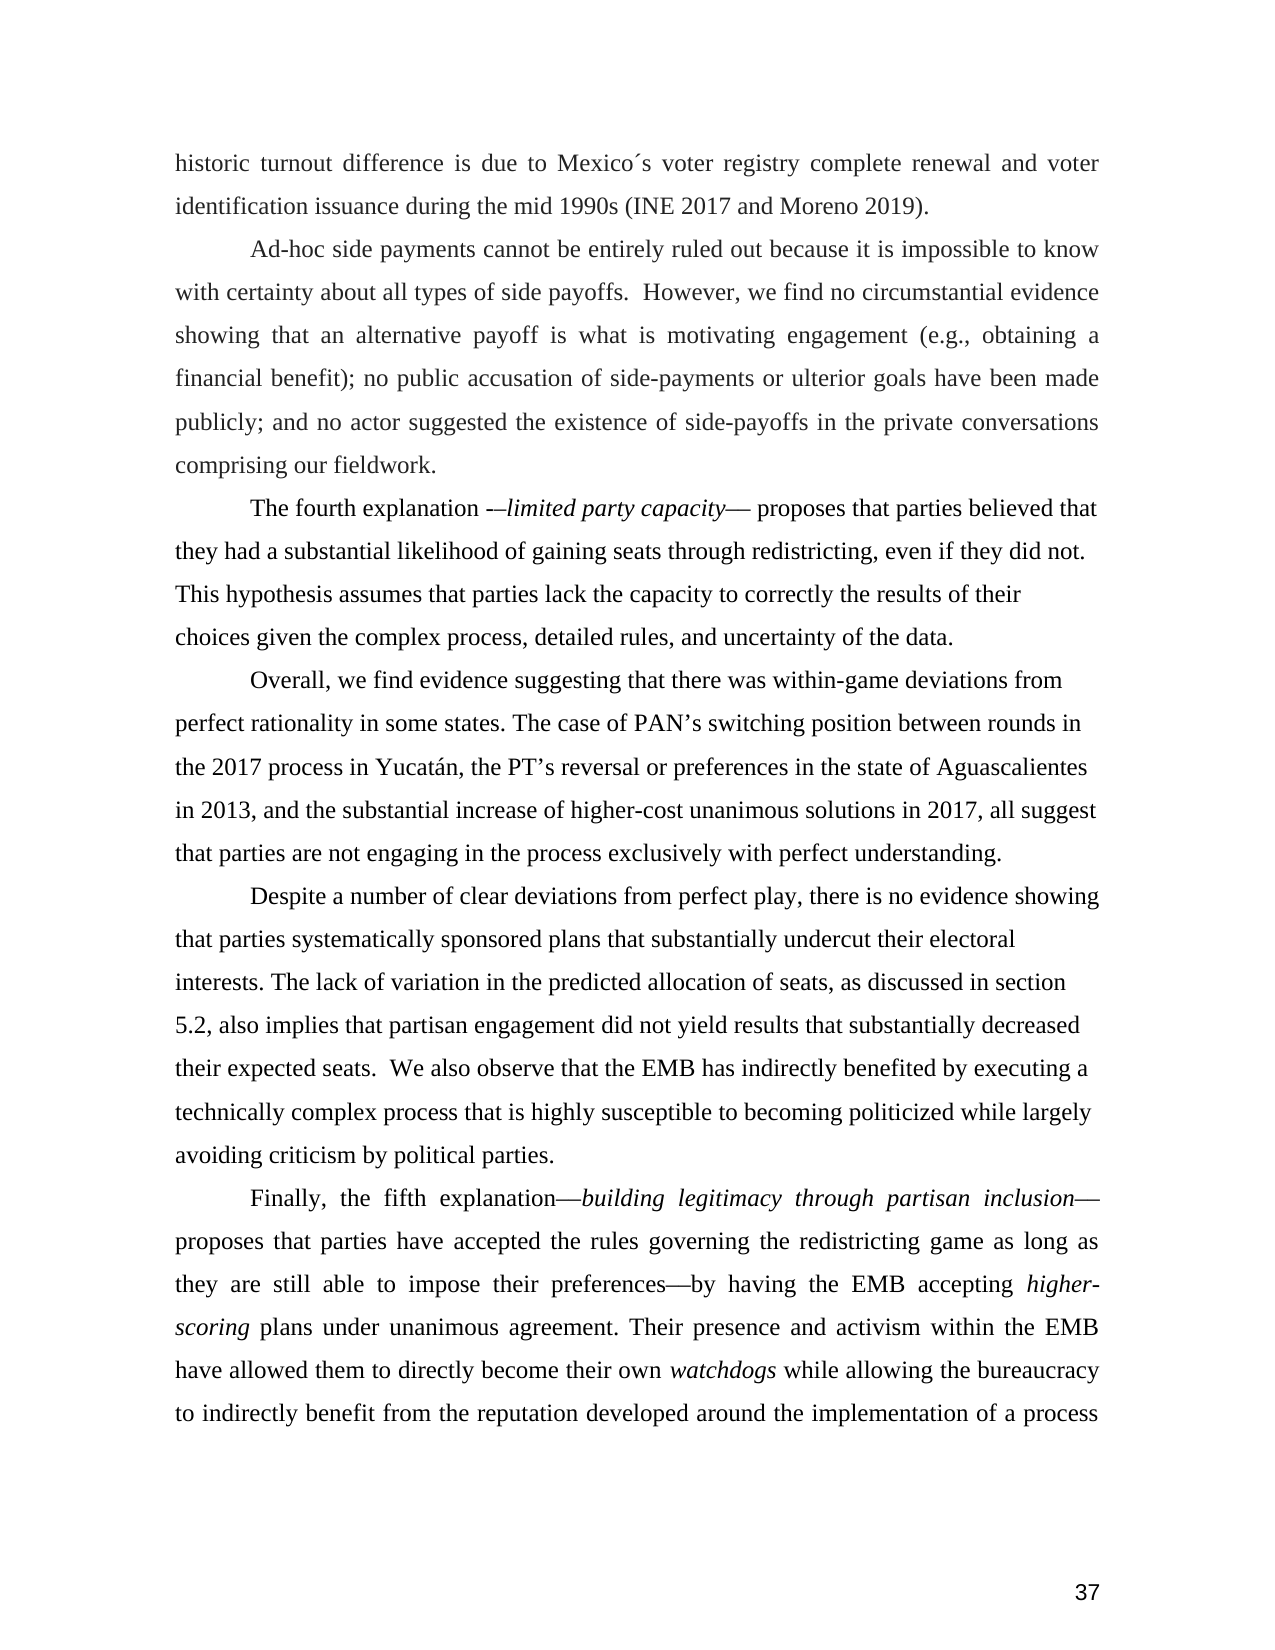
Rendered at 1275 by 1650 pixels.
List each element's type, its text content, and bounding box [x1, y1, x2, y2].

text historic turnout difference is due to Mexico´s voter registry complete renewal and voter identification issuance during the mid 1990s (INE 2017 and Moreno 2019). [175, 148, 1100, 220]
text Finally, the fifth explanation––building legitimacy through partisan inclusion–– proposes that parties have accepted the rules governing the redistricting game as long as they are still able to impose their preferences––by having the EMB accepting higher-scoring plans under unanimous agreement. Their presence and activism within the EMB have allowed them to directly become their own watchdogs while allowing the bureaucracy to indirectly benefit from the reputation developed around the implementation of a process [175, 1183, 1100, 1427]
text Ad-hoc side payments cannot be entirely ruled out because it is impossible to know with certainty about all types of side payoffs. However, we find no circumstantial evidence showing that an alternative payoff is what is motivating engagement (e.g., obtaining a financial benefit); no public accusation of side-payments or ulterior goals have been made publicly; and no actor suggested the existence of side-payoffs in the private conversations comprising our fieldwork. [175, 234, 1100, 478]
text Overall, we find evidence suggesting that there was within-game deviations from perfect rationality in some states. The case of PAN’s switching position between rounds in the 2017 process in Yucatán, the PT’s reversal or preferences in the state of Aguascalientes in 2013, and the substantial increase of higher-cost unanimous solutions in 2017, all suggest that parties are not engaging in the process exclusively with perfect understanding. [175, 665, 1100, 867]
text The fourth explanation -–limited party capacity–– proposes that parties believed that they had a substantial likelihood of gaining seats through redistricting, even if they did not. This hypothesis assumes that parties lack the capacity to correctly the results of their choices given the complex process, detailed rules, and uncertainty of the data. [175, 493, 1100, 651]
text Despite a number of clear deviations from perfect play, there is no evidence showing that parties systematically sponsored plans that substantially undercut their electoral interests. The lack of variation in the predicted allocation of seats, as discussed in section 5.2, also implies that partisan engagement did not yield results that substantially decreased their expected seats. We also observe that the EMB has indirectly benefited by executing a technically complex process that is highly susceptible to becoming politicized while largely avoiding criticism by political parties. [175, 881, 1100, 1168]
